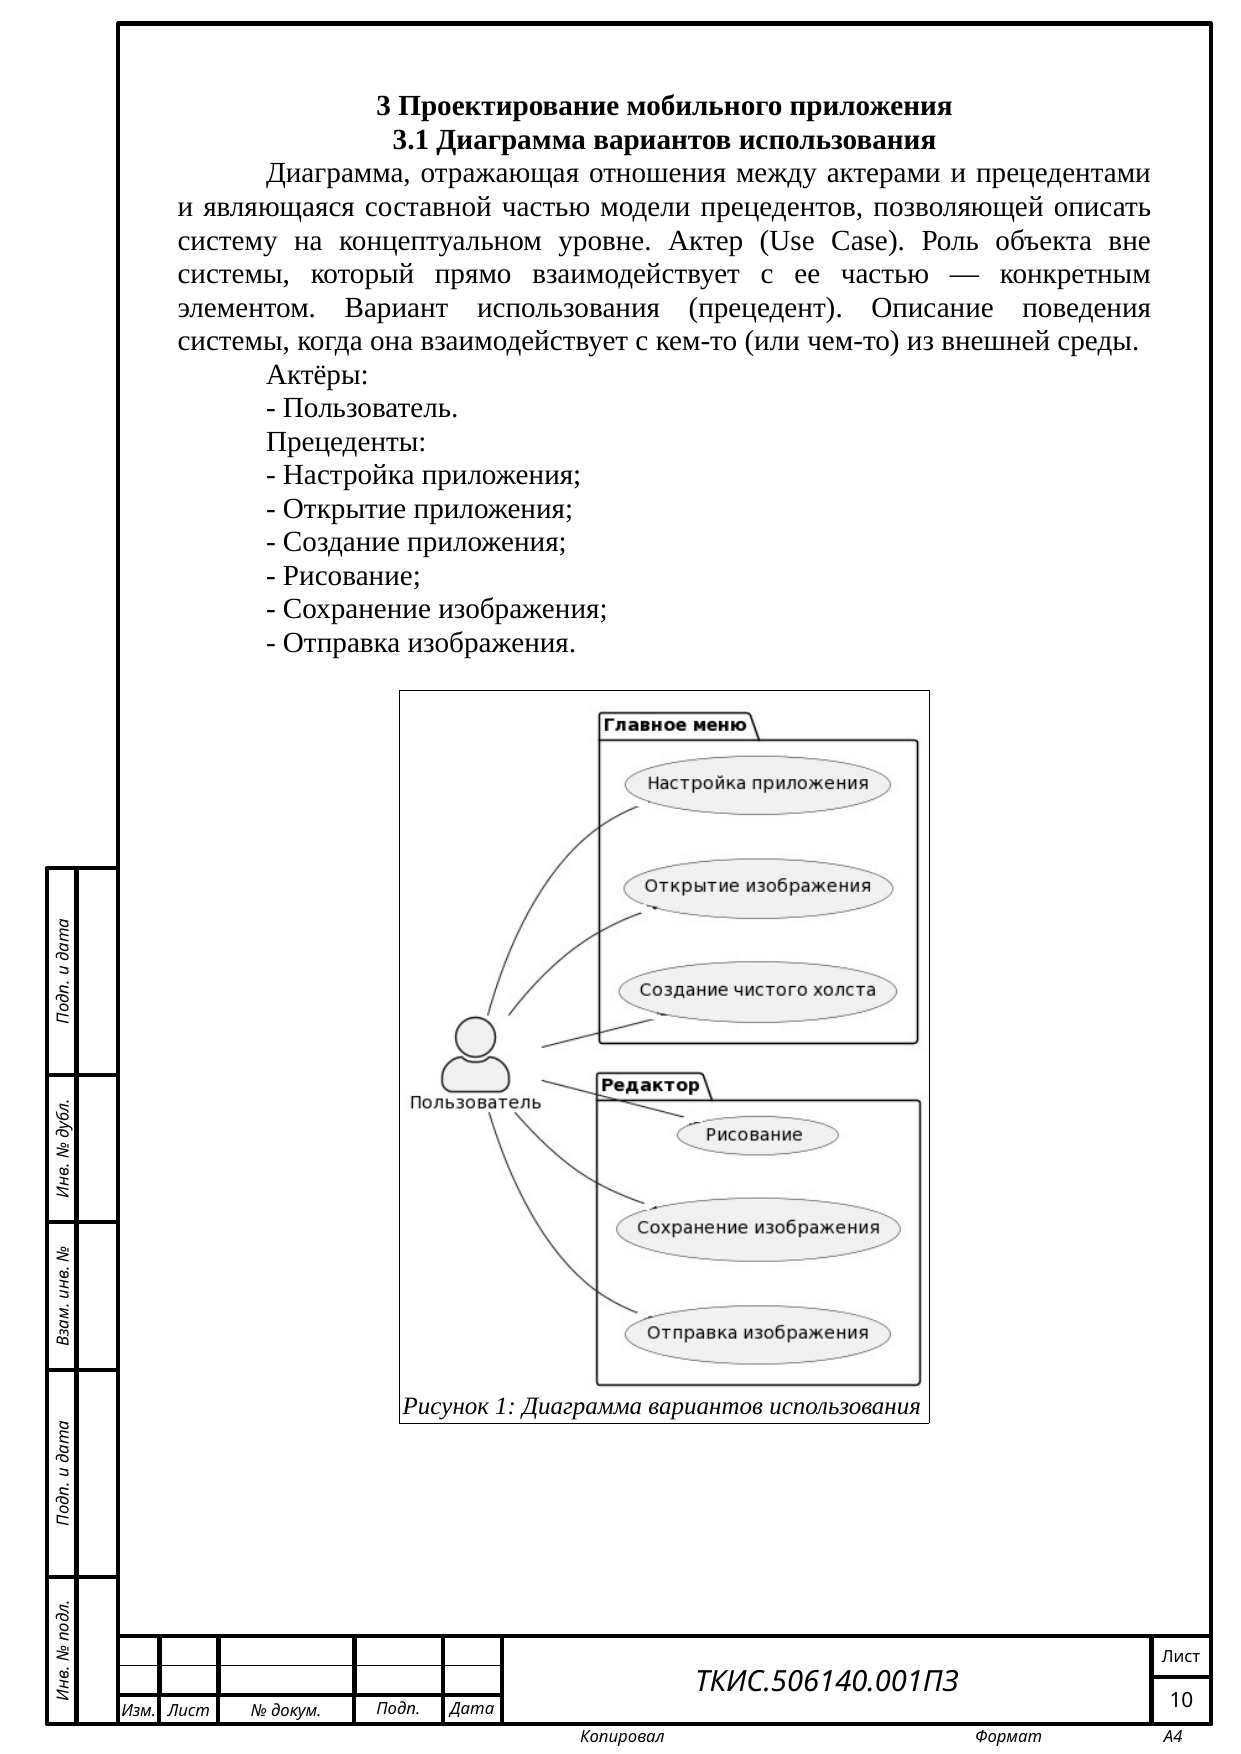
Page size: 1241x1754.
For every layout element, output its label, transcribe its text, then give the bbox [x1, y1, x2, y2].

text - Пользователь. [177, 390, 1152, 424]
subtitle Проектирование мобильного приложения [177, 88, 1152, 122]
text - Создание приложения; [177, 524, 1152, 558]
subtitle Диаграмма вариантов использования [177, 122, 1152, 156]
text - Сохранение изображения; [177, 592, 1152, 625]
text Актёры: [177, 357, 1152, 390]
picture [402, 705, 927, 1392]
text - Рисование; [177, 558, 1152, 592]
text - Настройка приложения; [177, 457, 1152, 491]
text Диаграмма, отражающая отношения между актерами и прецедентами и являющаяся составной частью модели прецедентов, позволяющей описать систему на концептуальном уровне. Актер (Use Case). Роль объекта вне системы, который прямо взаимодействует с ее частью — конкретным элементом. Вариант использования (прецедент). Описание поведения системы, когда она взаимодействует с кем-то (или чем-то) из внешней среды. [177, 156, 1152, 357]
text Рисунок 1: Диаграмма вариантов использования [402, 1392, 926, 1420]
text - Отправка изображения. [177, 625, 1152, 659]
text - Открытие приложения; [177, 491, 1152, 524]
text Прецеденты: [177, 424, 1152, 457]
